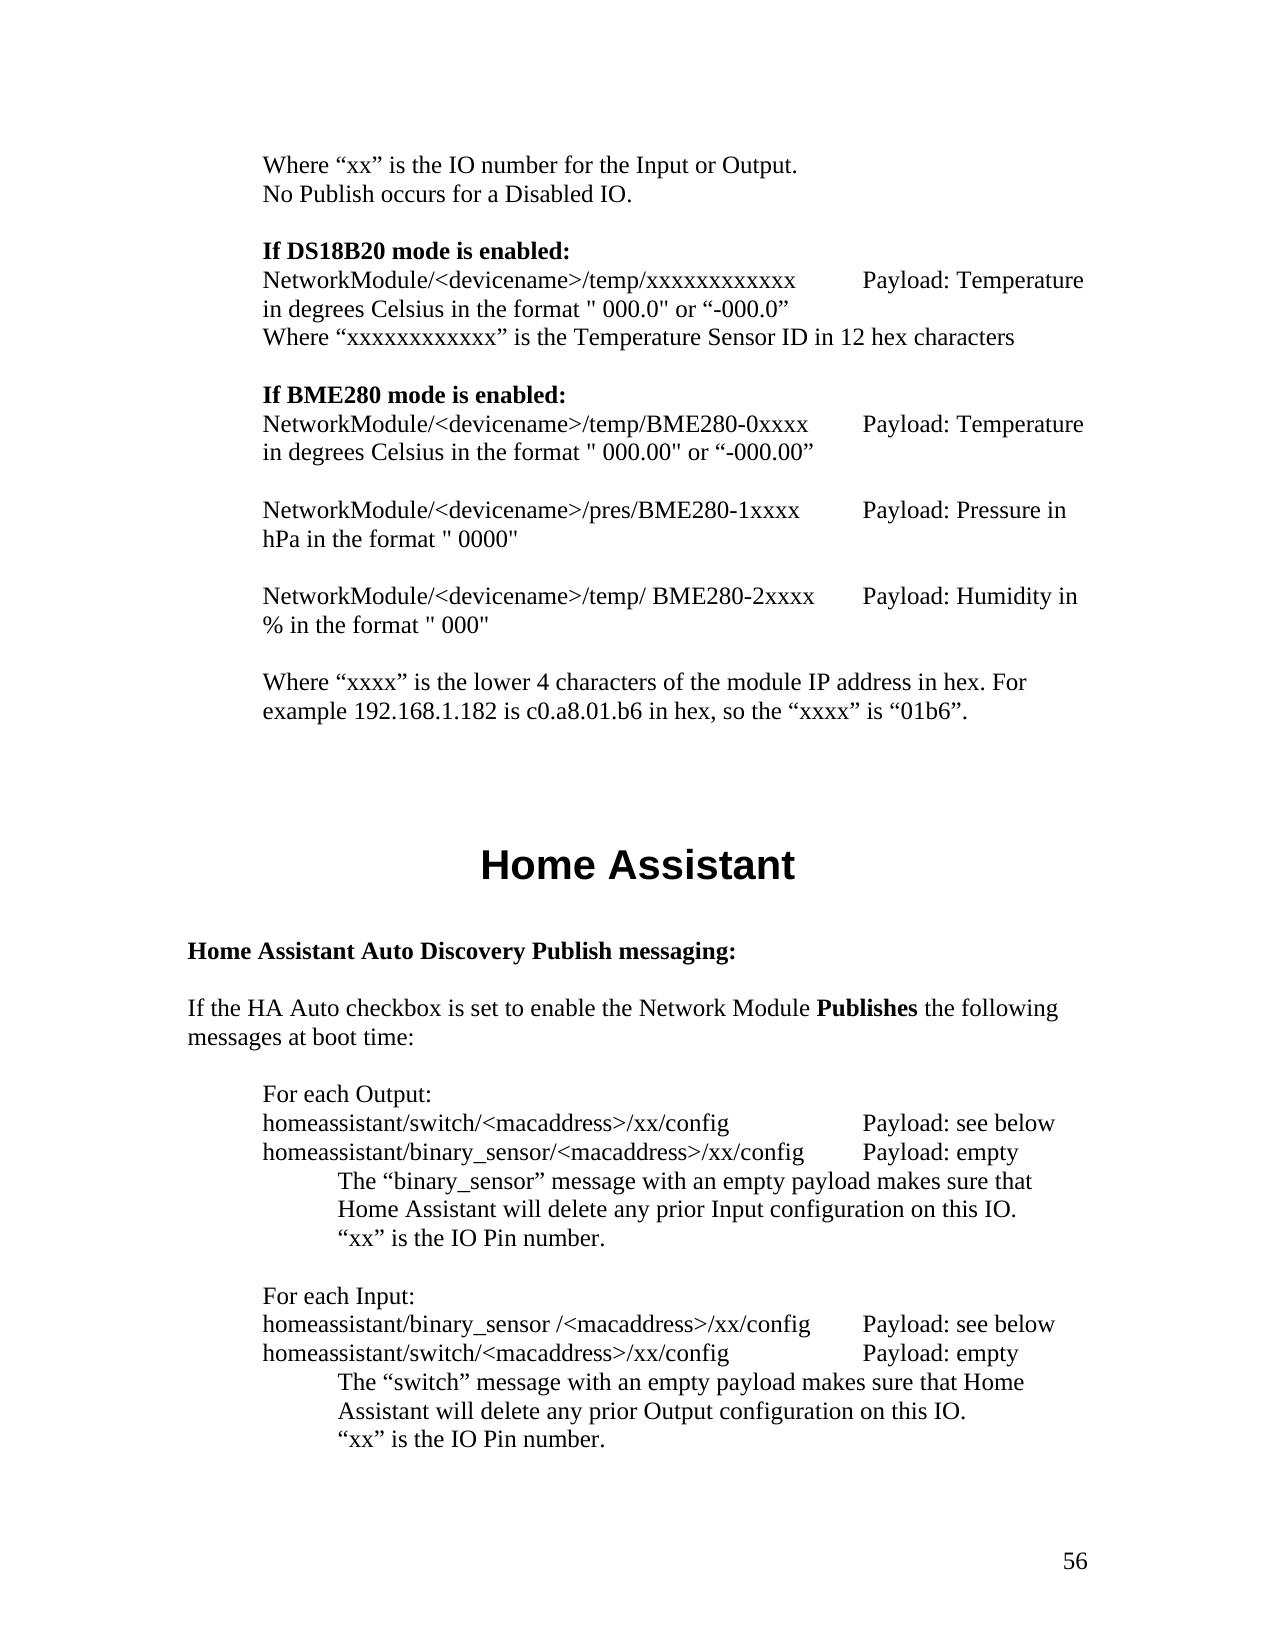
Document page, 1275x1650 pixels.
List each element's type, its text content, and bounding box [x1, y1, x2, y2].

text Where “xx” is the IO number for the Input or Output. [187, 150, 1087, 179]
text Home Assistant [187, 840, 1087, 888]
text For each Output: [187, 1079, 1087, 1108]
text homeassistant/switch/<macaddress>/xx/config Payload: see below [187, 1108, 1087, 1137]
text Home Assistant Auto Discovery Publish messaging: [187, 936, 1087, 964]
text If DS18B20 mode is enabled: [262, 236, 1087, 265]
text homeassistant/binary_sensor /<macaddress>/xx/config Payload: see below [187, 1309, 1087, 1338]
text For each Input: [187, 1281, 1087, 1309]
text NetworkModule/<devicename>/temp/BME280-0xxxx Payload: Temperature in degrees Celsius in the format " 000.00" or “-000.00” [262, 409, 1087, 466]
text Where “xxxxxxxxxxxx” is the Temperature Sensor ID in 12 hex characters [262, 322, 1087, 351]
text homeassistant/binary_sensor/<macaddress>/xx/config Payload: empty [262, 1137, 1087, 1166]
text No Publish occurs for a Disabled IO. [187, 179, 1087, 207]
text The “binary_sensor” message with an empty payload makes sure that Home Assistant will delete any prior Input configuration on this IO. [337, 1166, 1087, 1223]
text NetworkModule/<devicename>/temp/ BME280-2xxxx Payload: Humidity in % in the format " 000" [262, 581, 1087, 639]
text If the HA Auto checkbox is set to enable the Network Module Publishes the following messages at boot time: [187, 993, 1087, 1051]
text The “switch” message with an empty payload makes sure that Home Assistant will delete any prior Output configuration on this IO. [337, 1367, 1087, 1424]
text homeassistant/switch/<macaddress>/xx/config Payload: empty [262, 1338, 1087, 1367]
text Where “xxxx” is the lower 4 characters of the module IP address in hex. For example 192.168.1.182 is c0.a8.01.b6 in hex, so the “xxxx” is “01b6”. [262, 667, 1087, 725]
text “xx” is the IO Pin number. [337, 1424, 1087, 1453]
text NetworkModule/<devicename>/temp/xxxxxxxxxxxx Payload: Temperature in degrees Celsius in the format " 000.0" or “-000.0” [262, 265, 1087, 322]
text If BME280 mode is enabled: [262, 380, 1087, 409]
text “xx” is the IO Pin number. [337, 1223, 1087, 1252]
text NetworkModule/<devicename>/pres/BME280-1xxxx Payload: Pressure in hPa in the format " 0000" [262, 495, 1087, 552]
